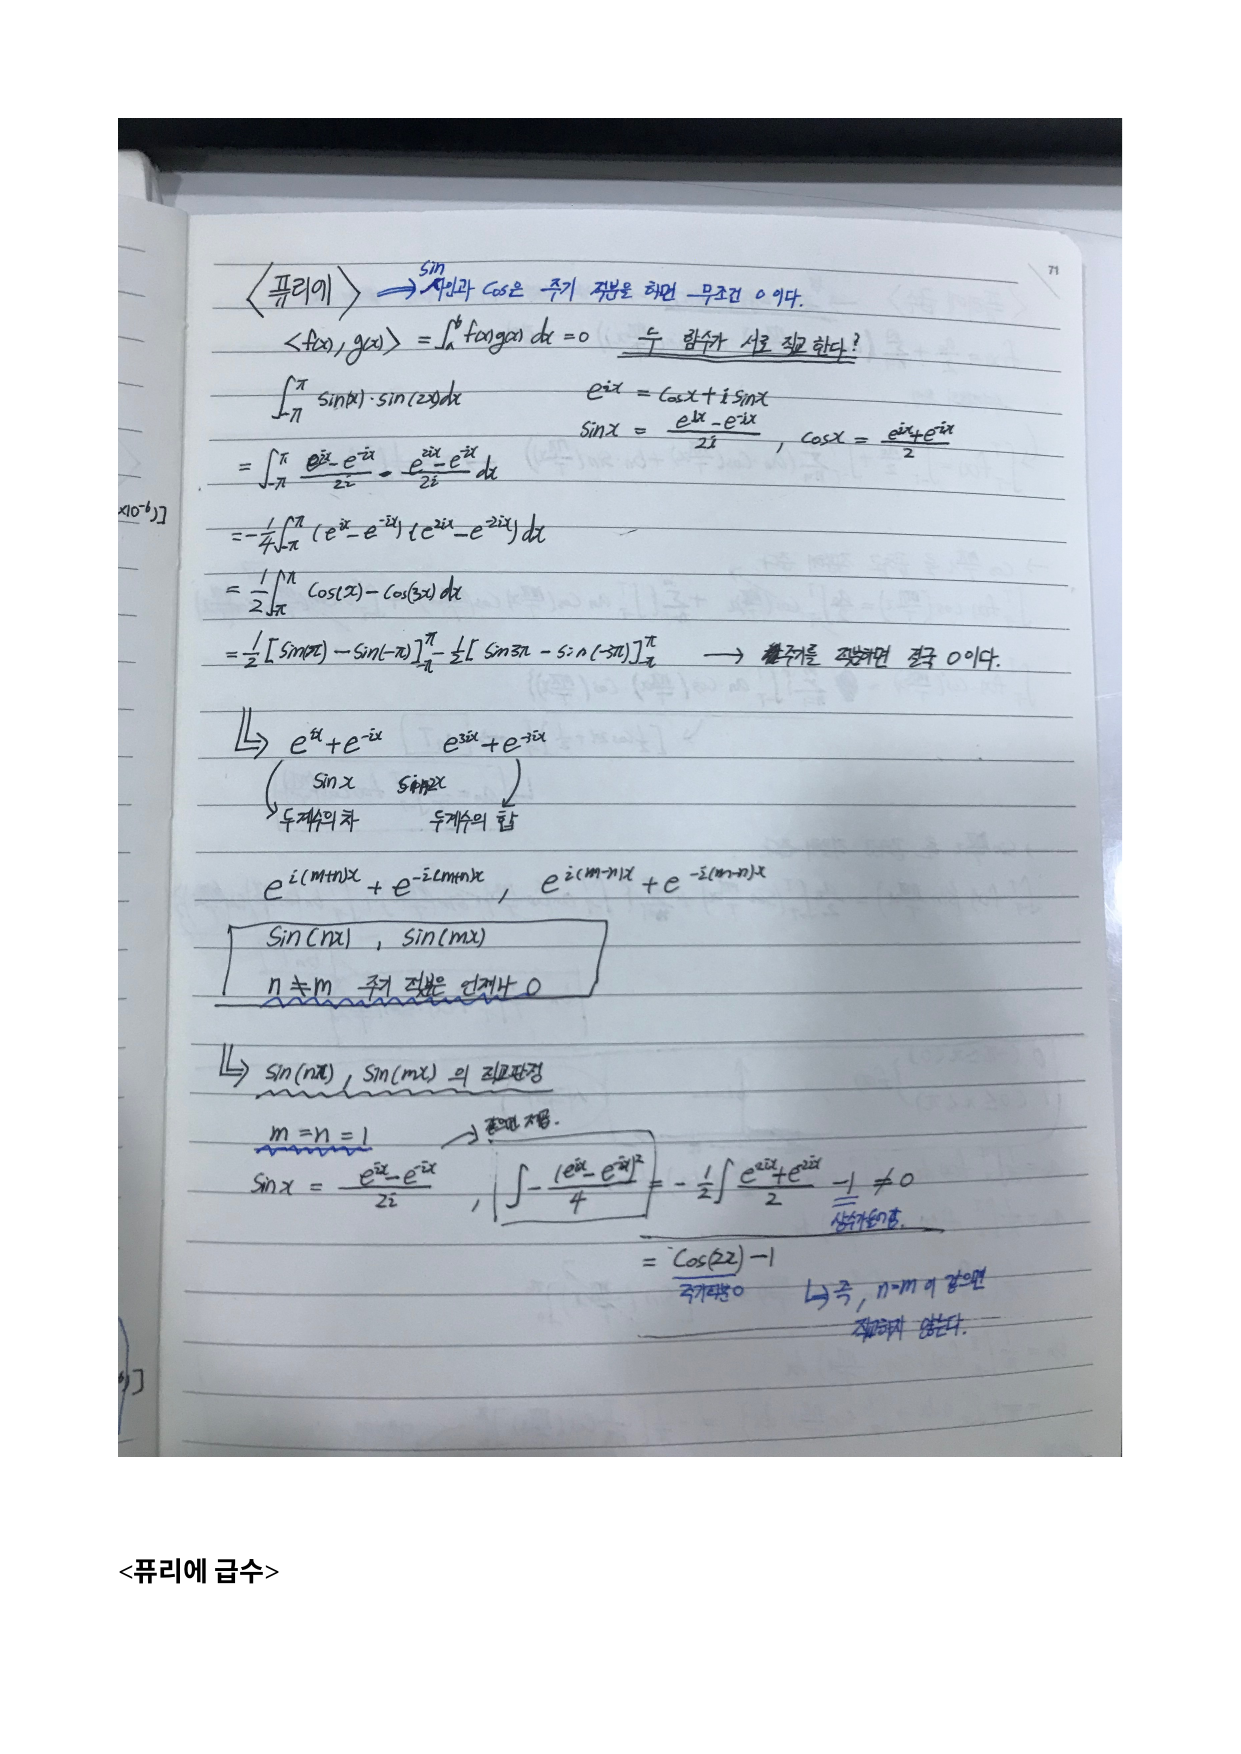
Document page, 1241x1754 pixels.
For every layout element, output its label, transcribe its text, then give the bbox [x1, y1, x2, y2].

picture [118, 118, 1123, 1457]
text <퓨리에 급수> [118, 1550, 1122, 1589]
